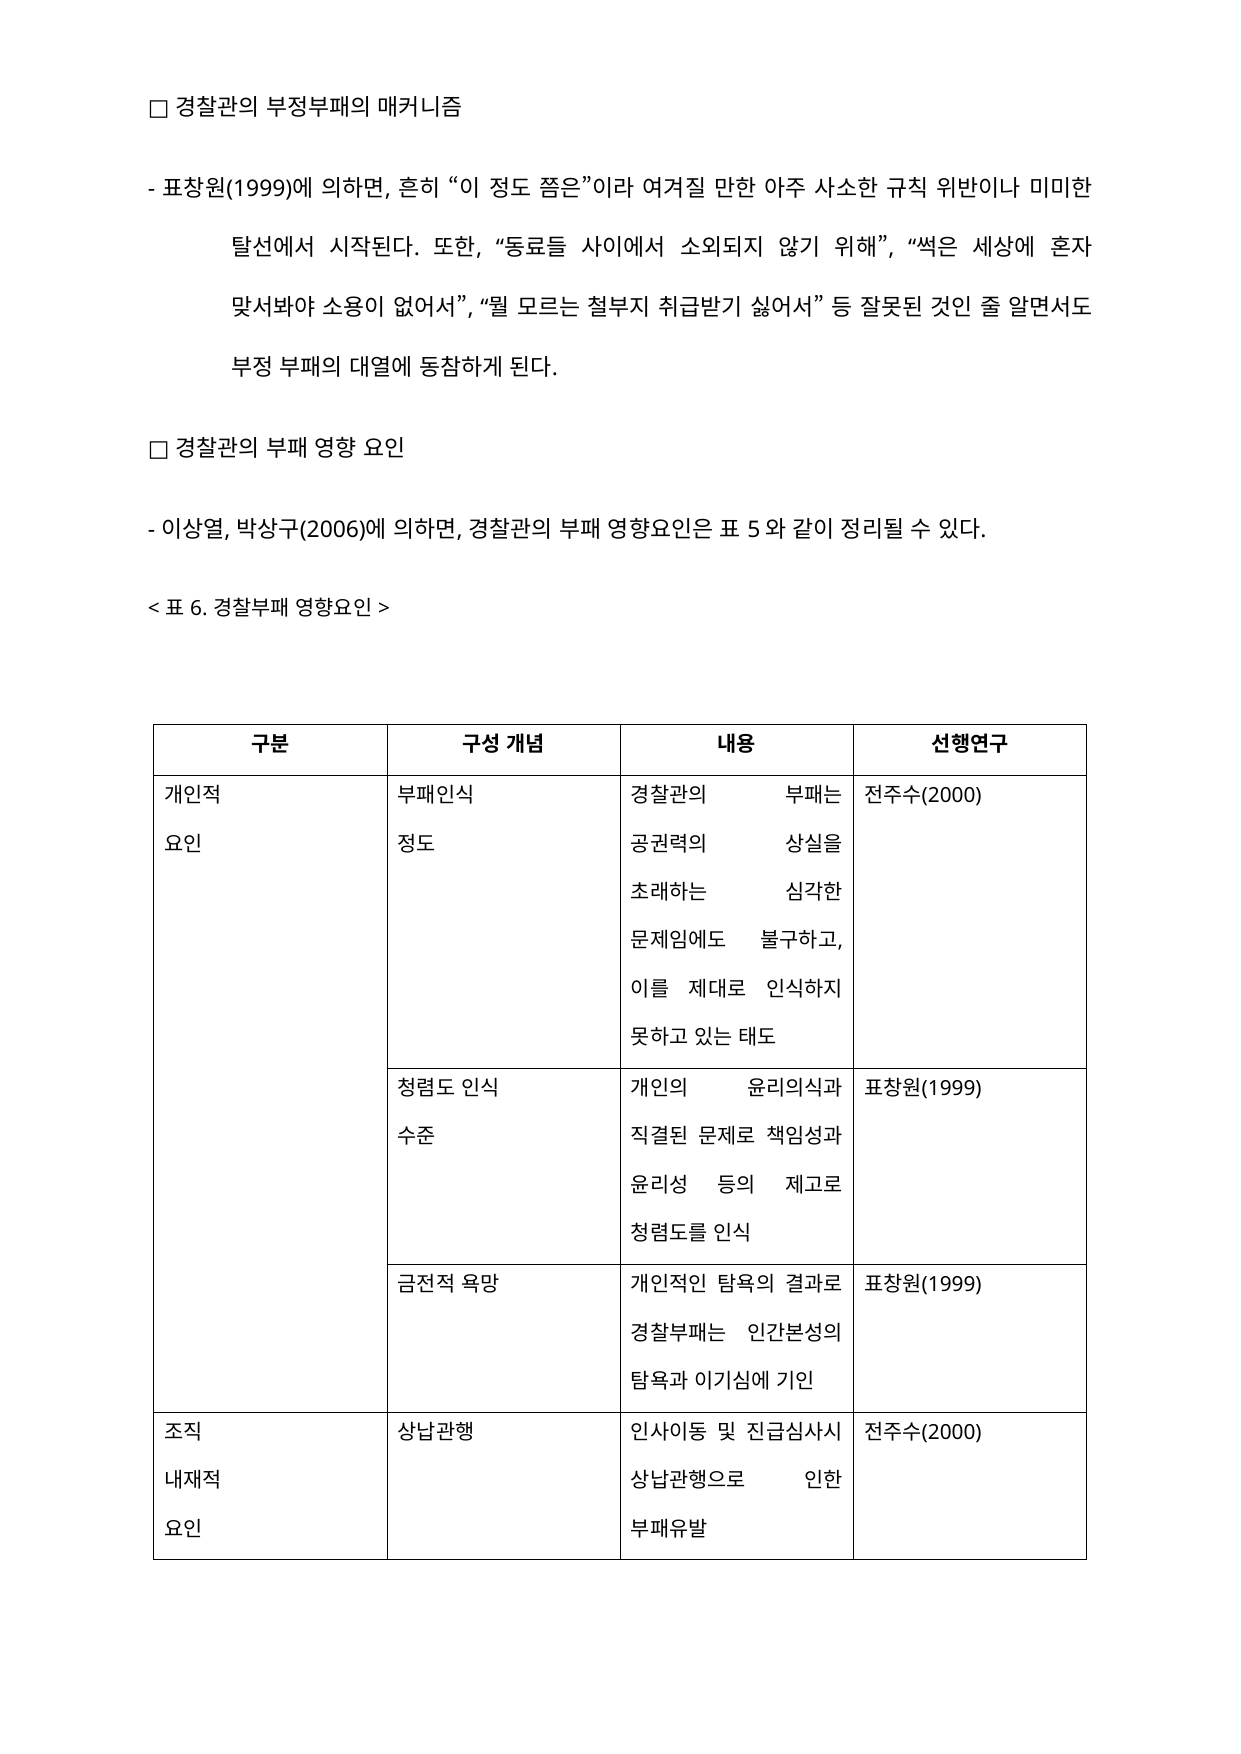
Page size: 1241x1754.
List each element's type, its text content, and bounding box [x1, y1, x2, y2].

text < 표 6. 경찰부패 영향요인 > [148, 592, 1093, 622]
table_header 내용 [621, 725, 853, 775]
table_cell 전주수(2000) [854, 776, 1086, 1068]
table_header 구분 [154, 725, 387, 775]
text - 표창원(1999)에 의하면, 흔히 “이 정도 쯤은”이라 여겨질 만한 아주 사소한 규칙 위반이나 미미한 탈선에서 시작된다. 또한, “동료들 사이에서 소외되지 않기 위해”, “썩은 세상에 혼자 맞서봐야 소용이 없어서”, “뭘 모르는 철부지 취급받기 싫어서” 등 잘못된 것인 줄 알면서도 부정 부패의 대열에 동참하게 된다. [148, 169, 1093, 382]
table_cell 금전적 욕망 [388, 1265, 620, 1412]
table_cell 경찰관의 부패는 공권력의 상실을 초래하는 심각한 문제임에도 불구하고, 이를 제대로 인식하지 못하고 있는 태도 [621, 776, 853, 1068]
table_cell 부패인식 정도 [388, 776, 620, 1068]
table_cell 청렴도 인식 수준 [388, 1069, 620, 1264]
table_cell 전주수(2000) [854, 1413, 1086, 1559]
text - 이상열, 박상구(2006)에 의하면, 경찰관의 부패 영향요인은 표 5와 같이 정리될 수 있다. [148, 511, 1093, 544]
table_cell 개인의 윤리의식과 직결된 문제로 책임성과 윤리성 등의 제고로 청렴도를 인식 [621, 1069, 853, 1264]
table_cell 상납관행 [388, 1413, 620, 1559]
table_header 선행연구 [854, 725, 1086, 775]
table_cell 인사이동 및 진급심사시 상납관행으로 인한 부패유발 [621, 1413, 853, 1559]
text □ 경찰관의 부패 영향 요인 [148, 430, 1093, 463]
table_cell 표창원(1999) [854, 1069, 1086, 1264]
table_cell 표창원(1999) [854, 1265, 1086, 1412]
table_header 구성 개념 [388, 725, 620, 775]
table_cell 개인적인 탐욕의 결과로 경찰부패는 인간본성의 탐욕과 이기심에 기인 [621, 1265, 853, 1412]
table_cell 조직 내재적 요인 [154, 1413, 387, 1559]
text □ 경찰관의 부정부패의 매커니즘 [148, 88, 1093, 122]
table_cell 개인적 요인 [154, 776, 387, 1412]
